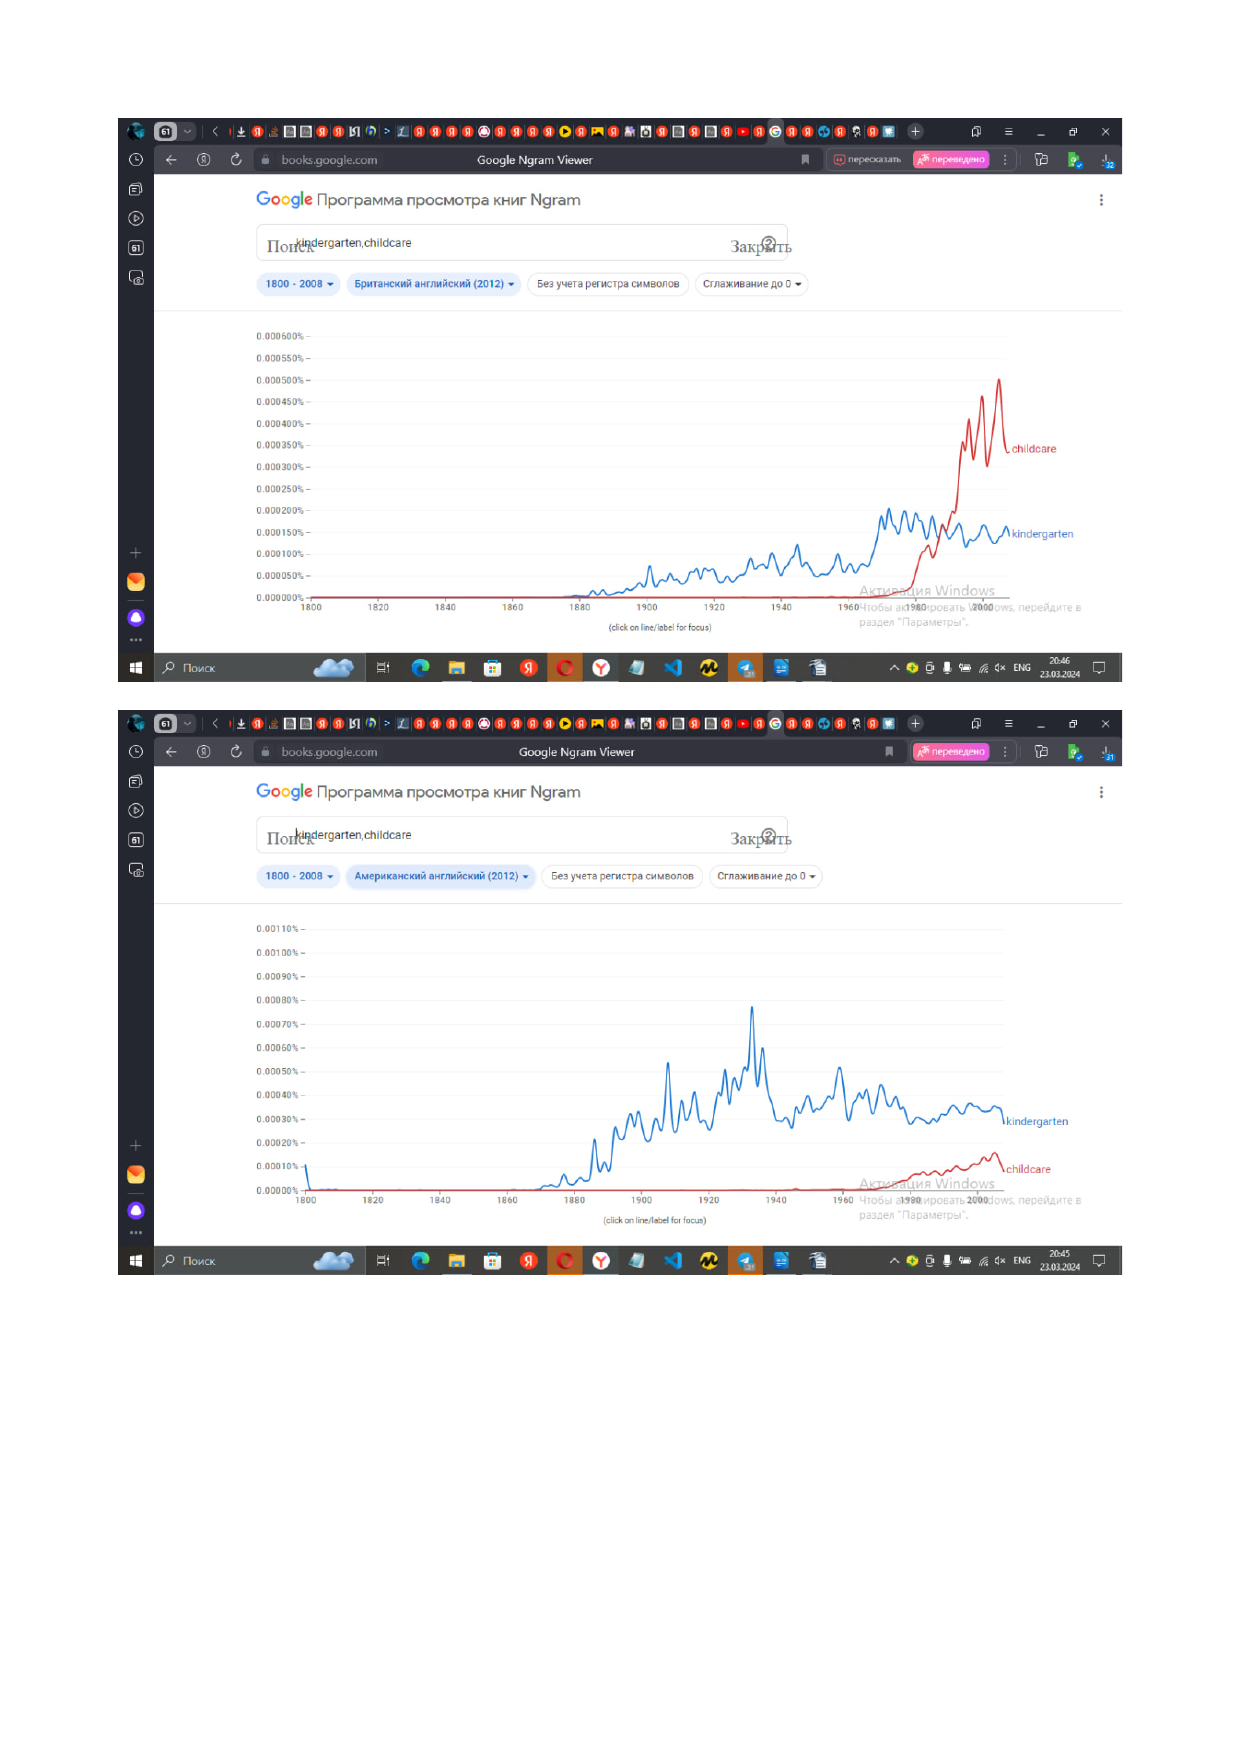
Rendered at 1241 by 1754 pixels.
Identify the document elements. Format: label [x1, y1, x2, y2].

picture [118, 710, 1123, 1275]
picture [118, 118, 1123, 682]
